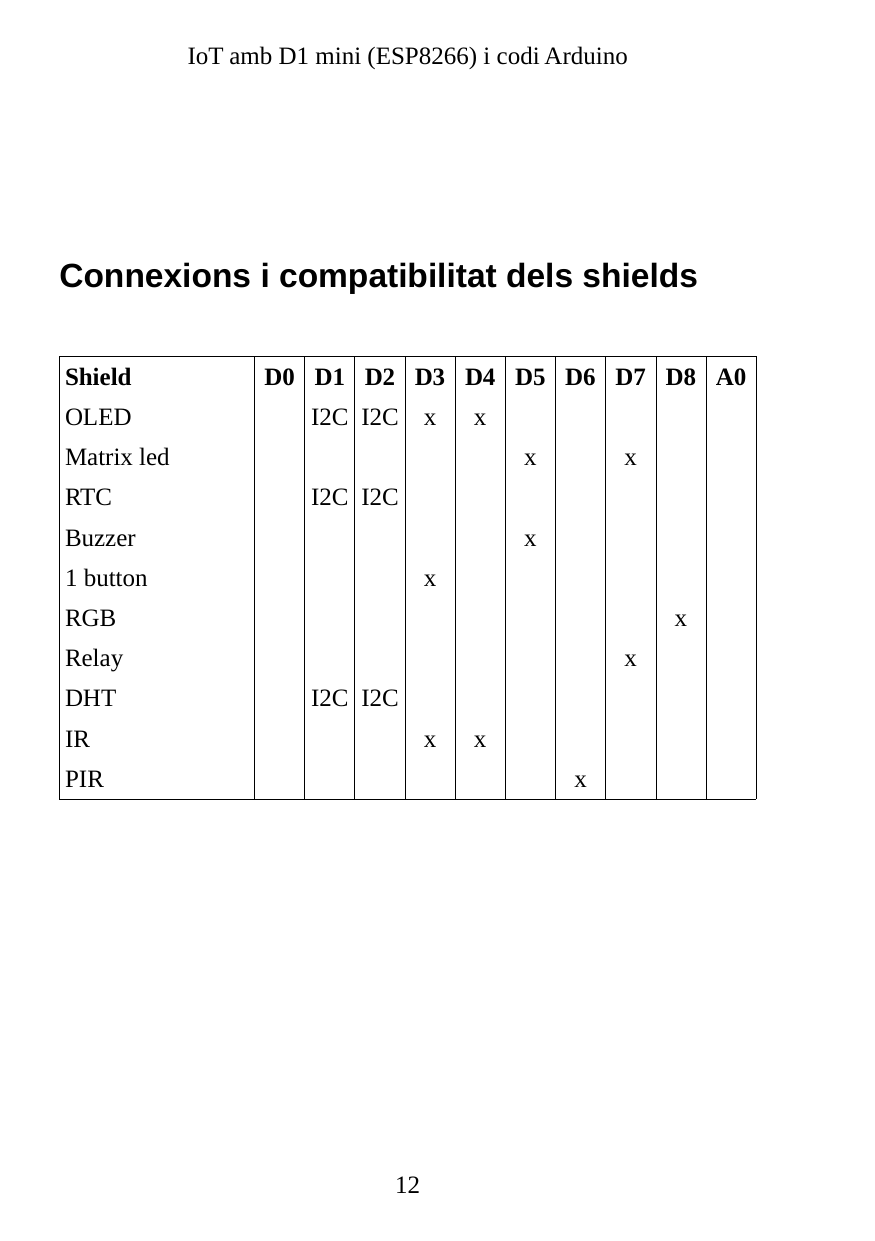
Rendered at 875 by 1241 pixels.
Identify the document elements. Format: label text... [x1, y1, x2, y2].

table_cell [707, 437, 756, 477]
table_cell [456, 598, 505, 638]
table_cell [657, 557, 706, 597]
table_cell RTC [60, 477, 254, 517]
table_cell [707, 638, 756, 678]
table_cell [255, 517, 304, 557]
table_cell x [406, 396, 455, 437]
table_cell [556, 638, 605, 678]
table_cell [305, 437, 354, 477]
table_cell I2C [305, 477, 354, 517]
table_cell [506, 396, 555, 437]
table_cell I2C [355, 396, 405, 437]
table_cell [657, 437, 706, 477]
table_cell [406, 678, 455, 718]
table_cell [305, 598, 354, 638]
table_cell [707, 718, 756, 758]
table_cell RGB [60, 598, 254, 638]
table_cell [255, 678, 304, 718]
table_cell [456, 678, 505, 718]
table_cell x [606, 437, 656, 477]
table_cell [406, 638, 455, 678]
table_cell [506, 758, 555, 798]
table_cell [456, 477, 505, 517]
table_cell [606, 718, 656, 758]
table_cell [657, 396, 706, 437]
table_header D6 [556, 357, 605, 396]
table_header D3 [406, 357, 455, 396]
table_cell [456, 517, 505, 557]
table_cell [255, 638, 304, 678]
table_cell [406, 437, 455, 477]
table_cell [707, 598, 756, 638]
table_header A0 [707, 357, 756, 396]
table_cell [556, 557, 605, 597]
table_cell [657, 477, 706, 517]
table_cell [606, 396, 656, 437]
table_cell [606, 477, 656, 517]
table_cell [556, 517, 605, 557]
table_cell [355, 437, 405, 477]
table_cell 1 button [60, 557, 254, 597]
table_cell [355, 718, 405, 758]
table_cell I2C [355, 678, 405, 718]
table_cell [606, 678, 656, 718]
table_cell [657, 718, 706, 758]
table_header Shield [60, 357, 254, 396]
table_cell [707, 477, 756, 517]
table_cell x [506, 437, 555, 477]
table_cell [707, 678, 756, 718]
table_cell [707, 396, 756, 437]
table_cell x [406, 718, 455, 758]
table_cell [305, 638, 354, 678]
table_cell [556, 396, 605, 437]
table_cell [456, 758, 505, 798]
table_cell x [456, 718, 505, 758]
table_cell [456, 638, 505, 678]
table_cell x [406, 557, 455, 597]
table_cell [506, 678, 555, 718]
table_cell [606, 517, 656, 557]
table_header D5 [506, 357, 555, 396]
table_cell I2C [305, 396, 354, 437]
table_cell I2C [355, 477, 405, 517]
table_cell [556, 437, 605, 477]
table_cell [406, 477, 455, 517]
table_cell [606, 557, 656, 597]
table_cell [255, 718, 304, 758]
table_cell x [657, 598, 706, 638]
table_cell [406, 758, 455, 798]
table_cell [657, 758, 706, 798]
table_cell [506, 718, 555, 758]
table_cell [255, 396, 304, 437]
table_cell [255, 598, 304, 638]
table_cell [406, 517, 455, 557]
table_cell [305, 758, 354, 798]
table_header D0 [255, 357, 304, 396]
table_cell Matrix led [60, 437, 254, 477]
table_cell Buzzer [60, 517, 254, 557]
table_cell [255, 758, 304, 798]
table_cell [255, 477, 304, 517]
table_cell x [556, 758, 605, 798]
table_cell [255, 557, 304, 597]
table_cell [456, 557, 505, 597]
table_header D2 [355, 357, 405, 396]
table_cell x [606, 638, 656, 678]
table_cell [355, 598, 405, 638]
table_cell [305, 718, 354, 758]
table_cell [657, 517, 706, 557]
table_cell IR [60, 718, 254, 758]
table_cell OLED [60, 396, 254, 437]
table_cell [707, 758, 756, 798]
table_cell [355, 758, 405, 798]
table_cell [506, 598, 555, 638]
table_cell [556, 718, 605, 758]
table_cell [355, 638, 405, 678]
table_cell [406, 598, 455, 638]
table_cell [355, 557, 405, 597]
table_cell [255, 437, 304, 477]
table_header D7 [606, 357, 656, 396]
table_cell [657, 678, 706, 718]
table_cell [456, 437, 505, 477]
table_cell [305, 557, 354, 597]
table_cell [506, 477, 555, 517]
table_cell [305, 517, 354, 557]
table_cell x [456, 396, 505, 437]
table_cell [355, 517, 405, 557]
subtitle Connexions i compatibilitat dels shields [59, 256, 756, 294]
table_header D8 [657, 357, 706, 396]
table_cell [556, 477, 605, 517]
table_cell [707, 517, 756, 557]
table_cell PIR [60, 758, 254, 798]
table_cell [707, 557, 756, 597]
table_cell [506, 557, 555, 597]
table_cell [657, 638, 706, 678]
table_cell x [506, 517, 555, 557]
table_header D4 [456, 357, 505, 396]
table_cell [606, 758, 656, 798]
table_cell [556, 678, 605, 718]
table_header D1 [305, 357, 354, 396]
table_cell DHT [60, 678, 254, 718]
table_cell [506, 638, 555, 678]
table_cell Relay [60, 638, 254, 678]
table_cell I2C [305, 678, 354, 718]
table_cell [556, 598, 605, 638]
table_cell [606, 598, 656, 638]
